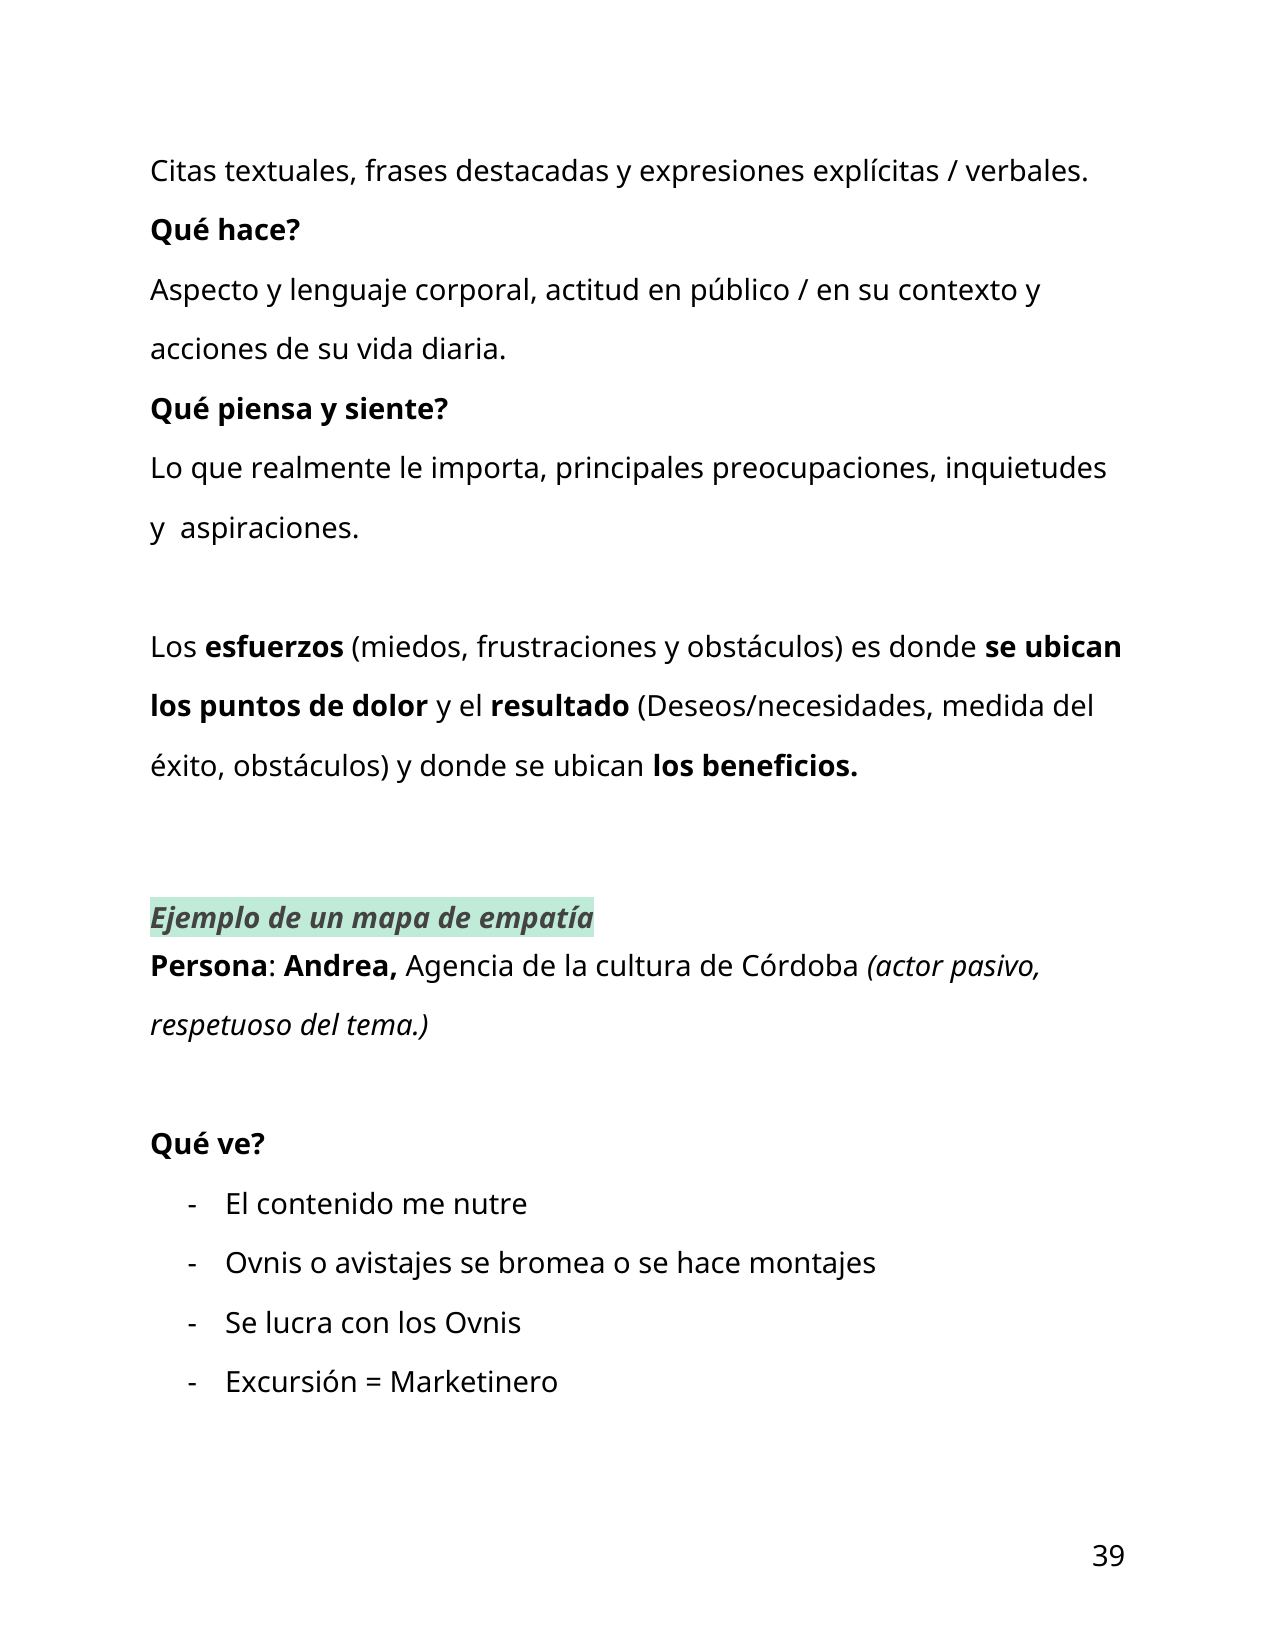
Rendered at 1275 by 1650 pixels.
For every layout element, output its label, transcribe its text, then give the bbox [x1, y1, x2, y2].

list Ovnis o avistajes se bromea o se hace montajes [187, 1242, 1125, 1282]
text Qué hace? [150, 209, 1125, 249]
list Se lucra con los Ovnis [187, 1302, 1125, 1342]
text Qué piensa y siente? [150, 388, 1125, 428]
list Excursión = Marketinero [187, 1361, 1125, 1401]
text Lo que realmente le importa, principales preocupaciones, inquietudes y aspiraciones. [150, 447, 1125, 547]
text Qué ve? [150, 1123, 1125, 1163]
text Citas textuales, frases destacadas y expresiones explícitas / verbales. [150, 150, 1125, 190]
text Aspecto y lenguaje corporal, actitud en público / en su contexto y acciones de su vida diaria. [150, 269, 1125, 368]
text Los esfuerzos (miedos, frustraciones y obstáculos) es donde se ubican los puntos de dolor y el resultado (Deseos/necesidades, medida del éxito, obstáculos) y donde se ubican los beneficios. [150, 626, 1125, 784]
subtitle Ejemplo de un mapa de empatía [594, 897, 1125, 937]
list El contenido me nutre [187, 1183, 1125, 1223]
text Persona: Andrea, Agencia de la cultura de Córdoba (actor pasivo, respetuoso del tema.) [150, 945, 1125, 1044]
